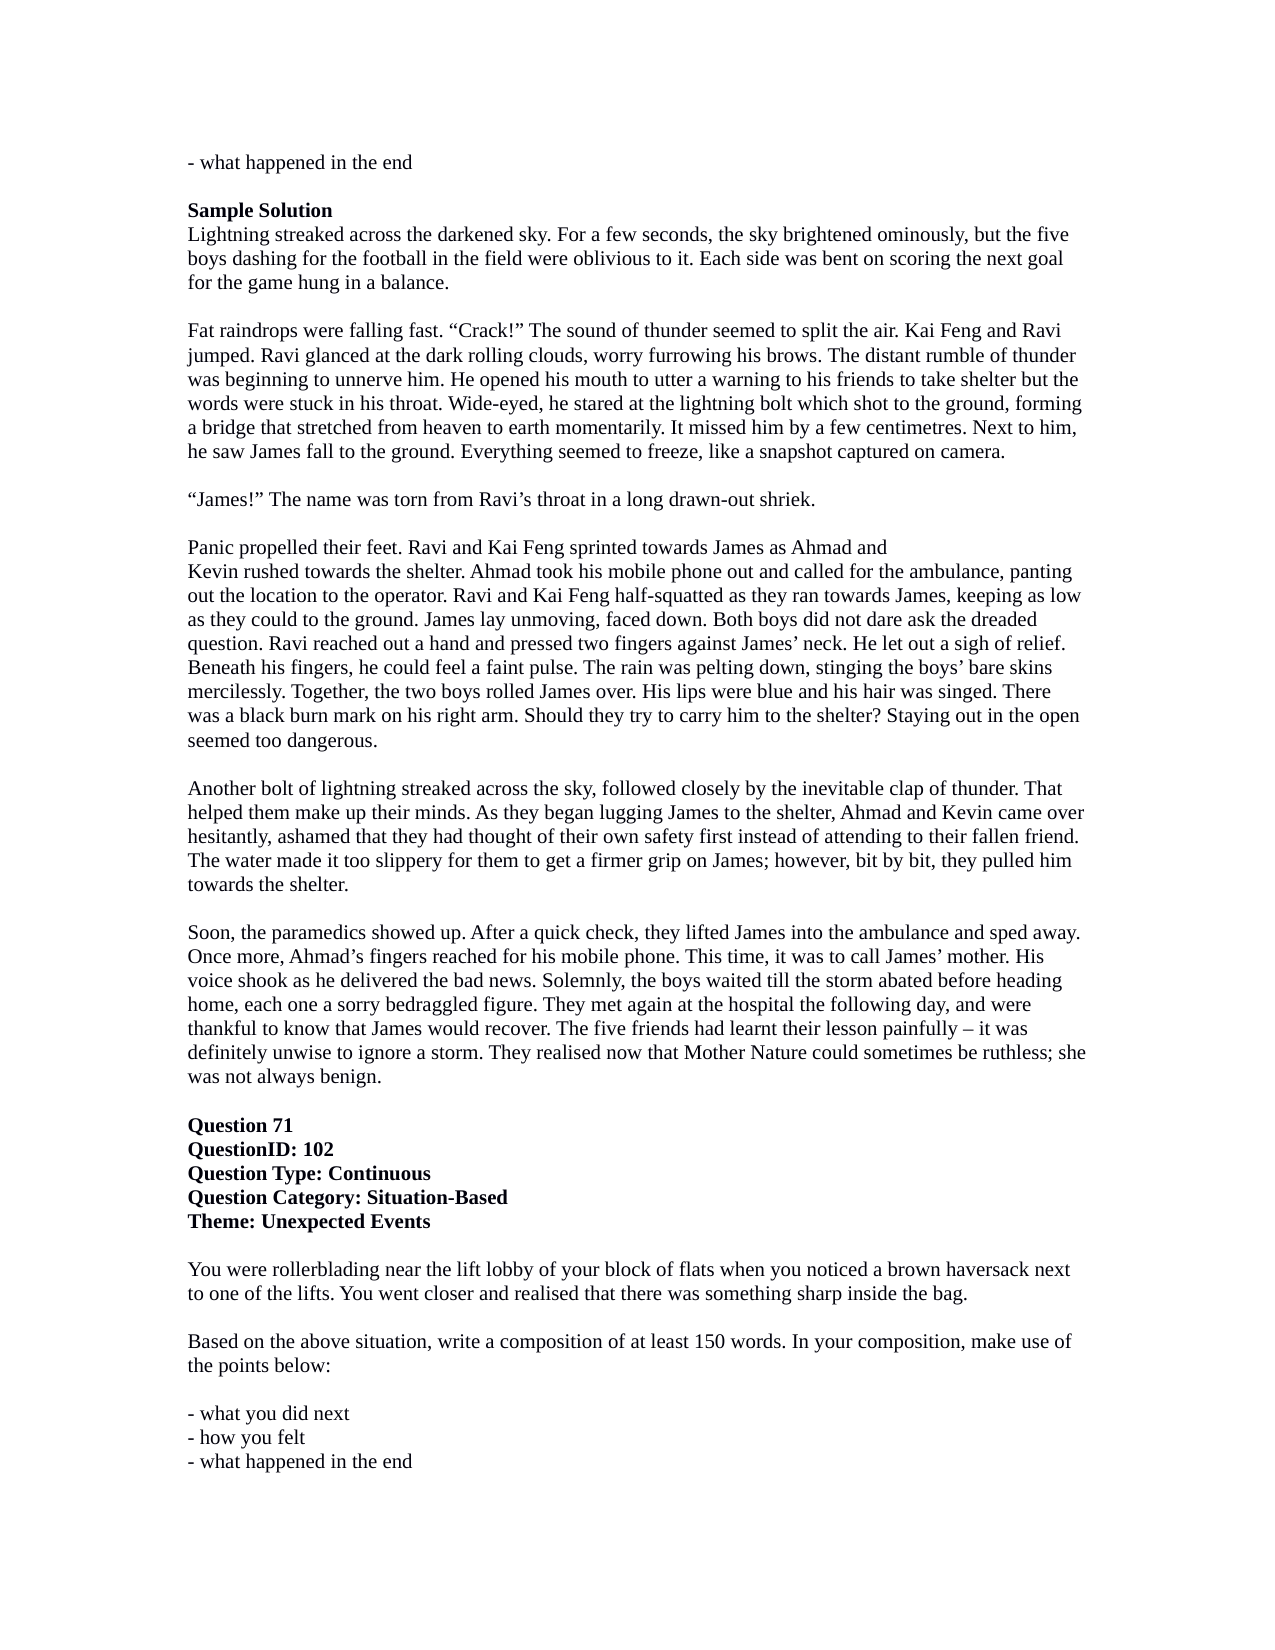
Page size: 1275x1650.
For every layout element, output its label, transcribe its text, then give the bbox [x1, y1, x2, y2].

text Soon, the paramedics showed up. After a quick check, they lifted James into the ambulance and sped away. Once more, Ahmad’s fingers reached for his mobile phone. This time, it was to call James’ mother. His voice shook as he delivered the bad news. Solemnly, the boys waited till the storm abated before heading home, each one a sorry bedraggled figure. They met again at the hospital the following day, and were thankful to know that James would recover. The five friends had learnt their lesson painfully – it was definitely unwise to ignore a storm. They realised now that Mother Nature could sometimes be ruthless; she was not always benign. [187, 920, 1087, 1088]
text Lightning streaked across the darkened sky. For a few seconds, the sky brightened ominously, but the five boys dashing for the football in the field were oblivious to it. Each side was bent on scoring the next goal for the game hung in a balance. [187, 222, 1087, 294]
text “James!” The name was torn from Ravi’s throat in a long drawn-out shriek. [187, 487, 1087, 511]
text You were rollerblading near the lift lobby of your block of flats when you noticed a brown haversack next to one of the lifts. You went closer and realised that there was something sharp inside the bag. [187, 1257, 1087, 1305]
text Sample Solution [187, 198, 1087, 222]
text - what happened in the end [187, 150, 1087, 174]
text Question 71 [187, 1112, 1087, 1137]
text Based on the above situation, write a composition of at least 150 words. In your composition, make use of the points below: [187, 1329, 1087, 1377]
text - how you felt [187, 1425, 1087, 1449]
text - what happened in the end [187, 1449, 1087, 1473]
text Fat raindrops were falling fast. “Crack!” The sound of thunder seemed to split the air. Kai Feng and Ravi jumped. Ravi glanced at the dark rolling clouds, worry furrowing his brows. The distant rumble of thunder was beginning to unnerve him. He opened his mouth to utter a warning to his friends to take shelter but the words were stuck in his throat. Wide-eyed, he stared at the lightning bolt which shot to the ground, forming a bridge that stretched from heaven to earth momentarily. It missed him by a few centimetres. Next to him, he saw James fall to the ground. Everything seemed to freeze, like a snapshot captured on camera. [187, 318, 1087, 463]
text Kevin rushed towards the shelter. Ahmad took his mobile phone out and called for the ambulance, panting out the location to the operator. Ravi and Kai Feng half-squatted as they ran towards James, keeping as low as they could to the ground. James lay unmoving, faced down. Both boys did not dare ask the dreaded question. Ravi reached out a hand and pressed two fingers against James’ neck. He let out a sigh of relief. Beneath his fingers, he could feel a faint pulse. The rain was pelting down, stinging the boys’ bare skins mercilessly. Together, the two boys rolled James over. His lips were blue and his hair was singed. There was a black burn mark on his right arm. Should they try to carry him to the shelter? Staying out in the open seemed too dangerous. [187, 559, 1087, 752]
text - what you did next [187, 1401, 1087, 1425]
text Another bolt of lightning streaked across the sky, followed closely by the inevitable clap of thunder. That helped them make up their minds. As they began lugging James to the shelter, Ahmad and Kevin came over hesitantly, ashamed that they had thought of their own safety first instead of attending to their fallen friend. The water made it too slippery for them to get a firmer grip on James; however, bit by bit, they pulled him towards the shelter. [187, 776, 1087, 896]
text Question Category: Situation-Based [187, 1185, 1087, 1209]
text Theme: Unexpected Events [187, 1209, 1087, 1233]
text QuestionID: 102 [187, 1137, 1087, 1161]
text Panic propelled their feet. Ravi and Kai Feng sprinted towards James as Ahmad and [187, 535, 1087, 559]
text Question Type: Continuous [187, 1161, 1087, 1185]
